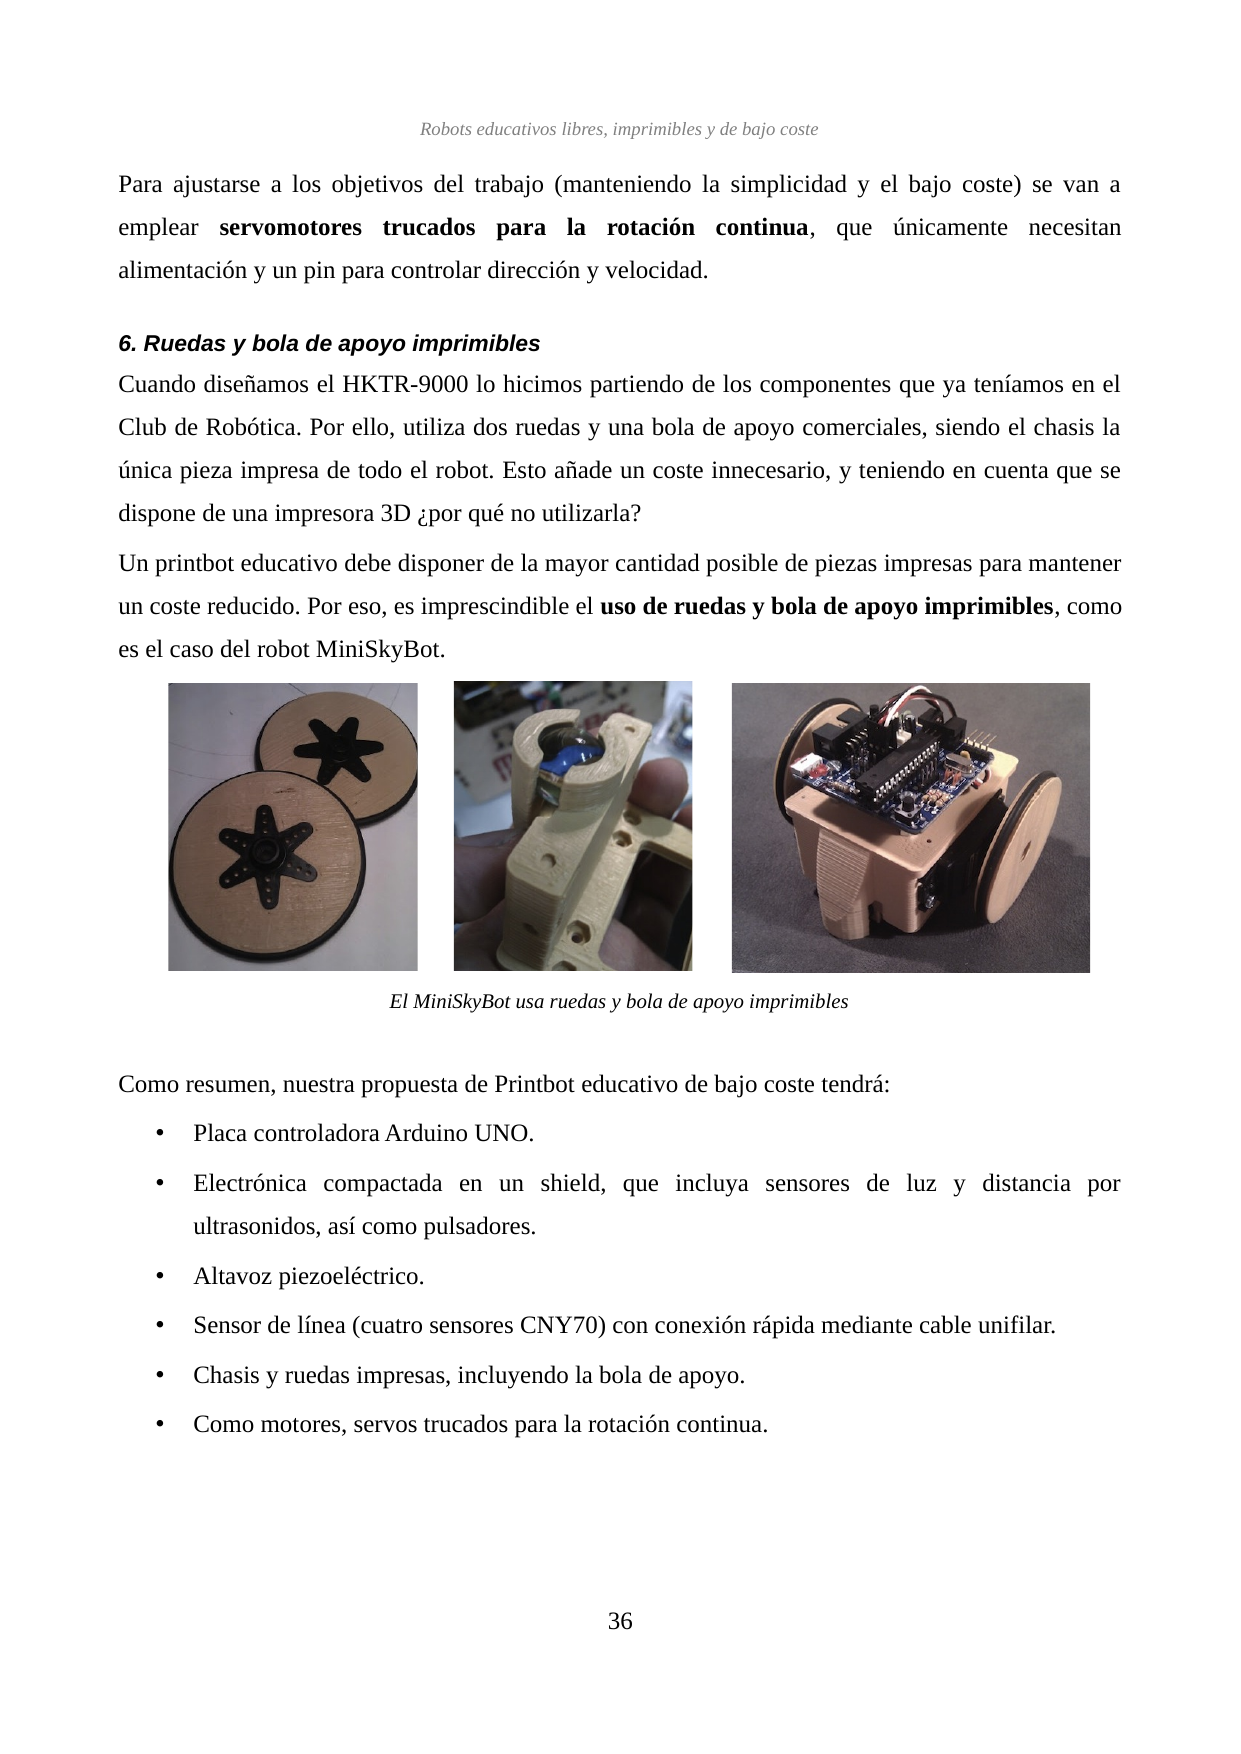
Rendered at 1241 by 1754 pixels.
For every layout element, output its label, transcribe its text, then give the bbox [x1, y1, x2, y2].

list Como motores, servos trucados para la rotación continua. [156, 1409, 1122, 1438]
list Chasis y ruedas impresas, incluyendo la bola de apoyo. [156, 1360, 1122, 1389]
list Sensor de línea (cuatro sensores CNY70) con conexión rápida mediante cable unifilar. [156, 1310, 1122, 1339]
list Altavoz piezoeléctrico. [156, 1261, 1122, 1289]
picture [168, 683, 418, 971]
subtitle 6. Ruedas y bola de apoyo imprimibles [118, 330, 1122, 356]
text Para ajustarse a los objetivos del trabajo (manteniendo la simplicidad y el bajo coste) se van a emplear servomotores trucados para la rotación continua, que únicamente necesitan alimentación y un pin para controlar dirección y velocidad. [118, 169, 1122, 284]
text Un printbot educativo debe disponer de la mayor cantidad posible de piezas impresas para mantener un coste reducido. Por eso, es imprescindible el uso de ruedas y bola de apoyo imprimibles, como es el caso del robot MiniSkyBot. [118, 548, 1122, 663]
picture [731, 683, 1091, 973]
text Como resumen, nuestra propuesta de Printbot educativo de bajo coste tendrá: [118, 1069, 1122, 1098]
text Cuando diseñamos el HKTR-9000 lo hicimos partiendo de los componentes que ya teníamos en el Club de Robótica. Por ello, utiliza dos ruedas y una bola de apoyo comerciales, siendo el chasis la única pieza impresa de todo el robot. Esto añade un coste innecesario, y teniendo en cuenta que se dispone de una impresora 3D ¿por qué no utilizarla? [118, 369, 1122, 527]
text El MiniSkyBot usa ruedas y bola de apoyo imprimibles [118, 684, 1122, 1013]
list Placa controladora Arduino UNO. [156, 1118, 1122, 1147]
list Electrónica compactada en un shield, que incluya sensores de luz y distancia por ultrasonidos, así como pulsadores. [156, 1168, 1122, 1240]
picture [453, 681, 693, 971]
